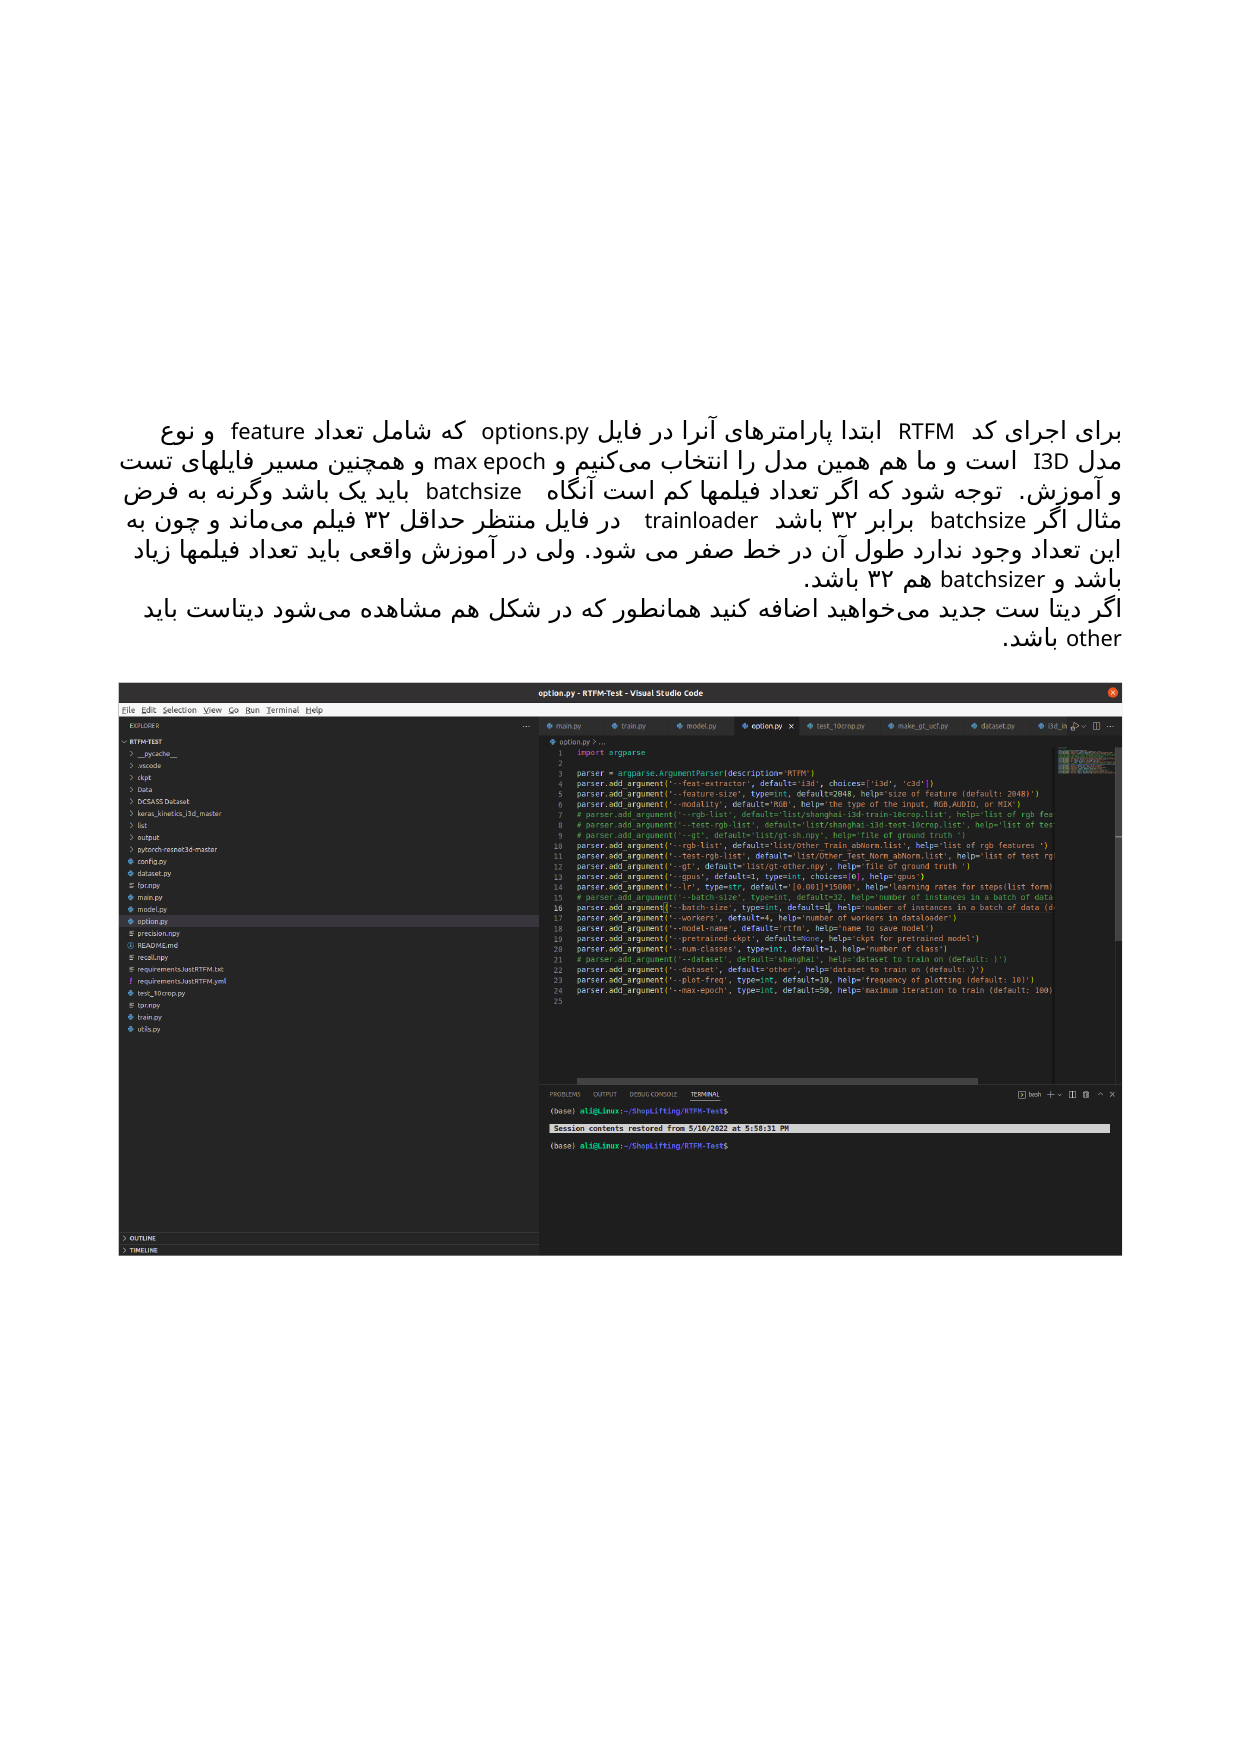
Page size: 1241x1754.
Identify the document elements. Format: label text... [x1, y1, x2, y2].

text برای اجرای کد RTFM ابتدا پارامترهای آنرا در فایل options.py که شامل تعداد feature و نوع مدل I3D است و ما هم همین مدل را انتخاب می‌کنیم و max epoch و همچنین مسیر فایلهای تست و آموزش. توجه شود که اگر تعداد فیلمها کم است آنگاه batchsize باید یک باشد وگرنه به فرض مثال اگر batchsize برابر ۳۲ باشد trainloader در فایل منتظر حداقل ۳۲ فیلم می‌ماند و چون به این تعداد وجود ندارد طول آن در خط صفر می شود. ولی در آموزش واقعی باید تعداد فیلمها زیاد باشد و batchsizer هم ۳۲ باشد. [118, 416, 1122, 594]
picture [118, 682, 1123, 1256]
text اگر دیتا ست جدید می‌خواهید اضافه کنید همانطور که در شکل هم مشاهده می‌شود دیتاست باید other باشد. [118, 594, 1122, 653]
